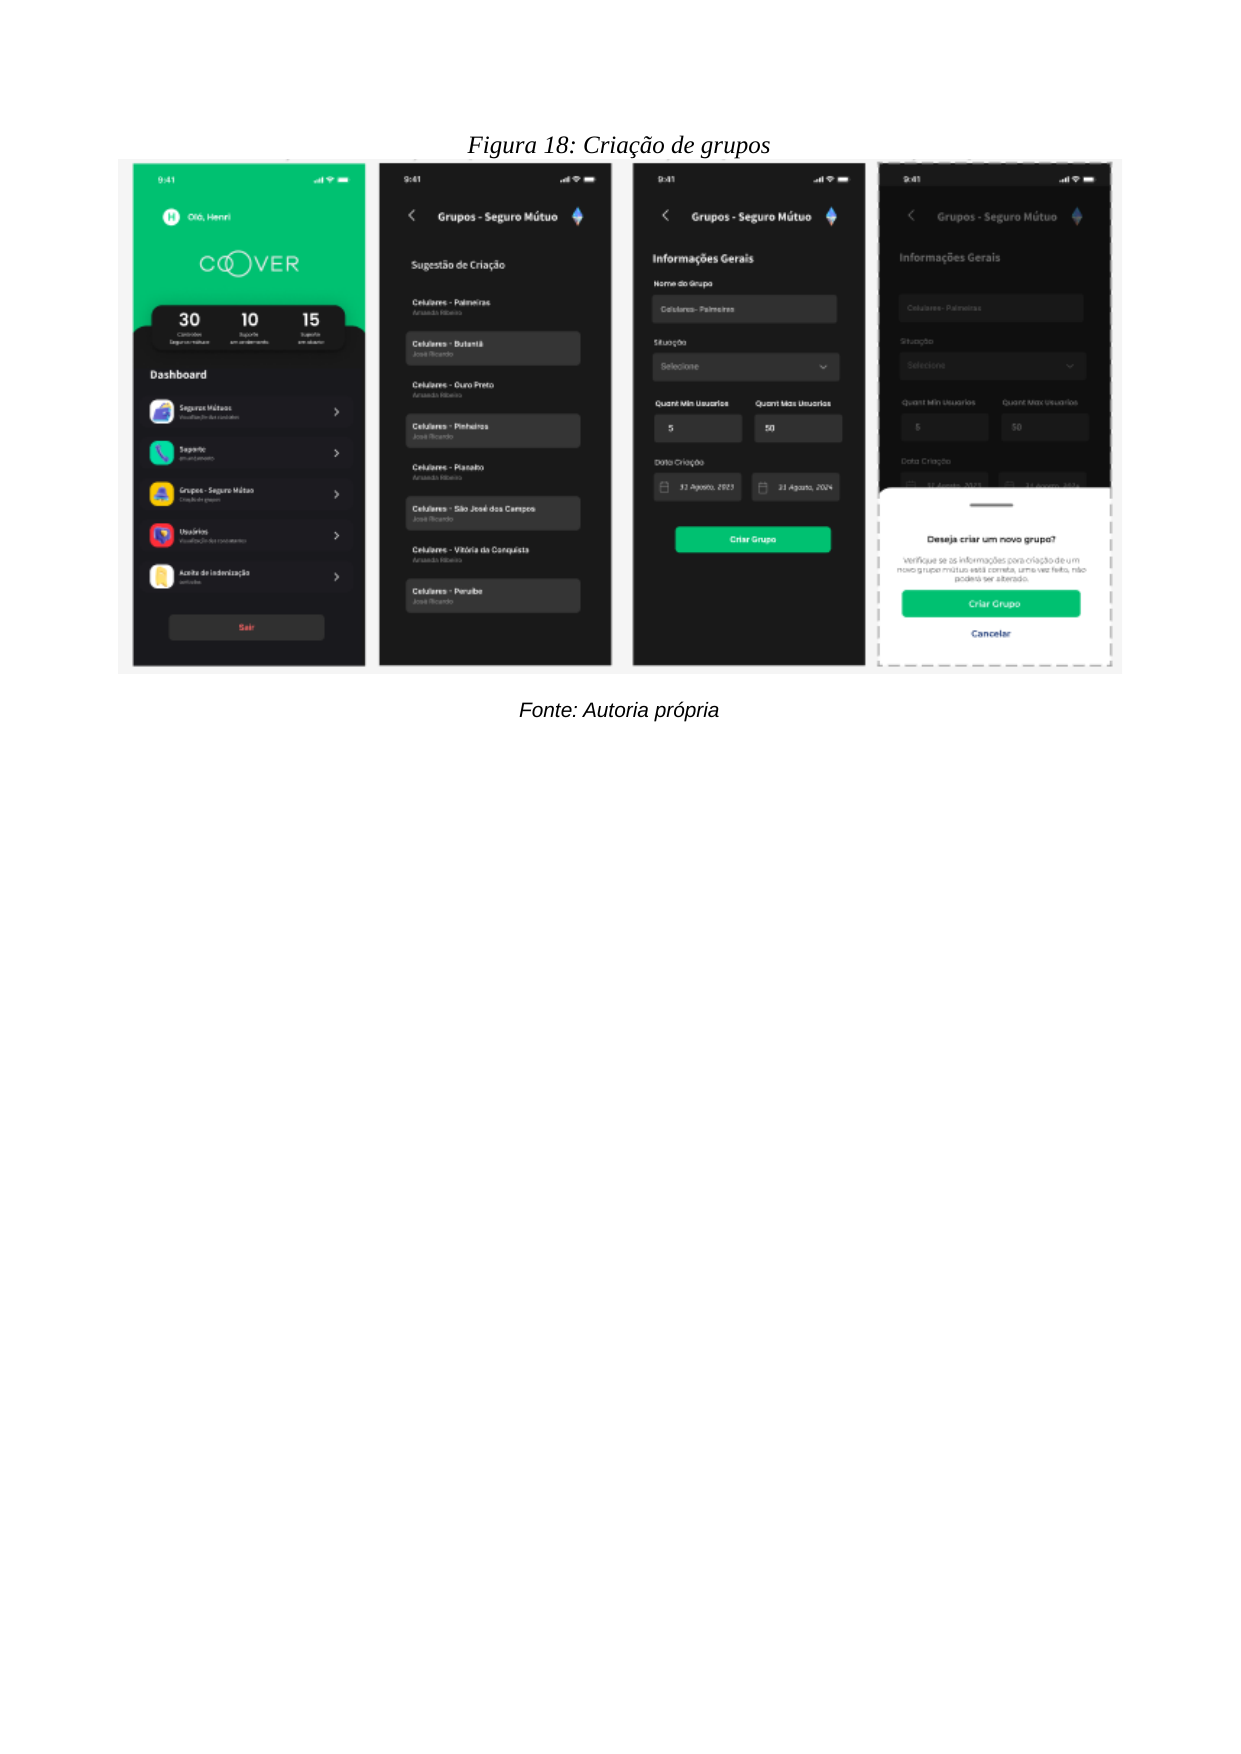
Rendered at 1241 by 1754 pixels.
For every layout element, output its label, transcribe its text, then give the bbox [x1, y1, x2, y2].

text Figura 18: Criação de grupos [118, 131, 1122, 159]
text [118, 118, 1122, 131]
picture [118, 159, 1123, 674]
text Fonte: Autoria própria [118, 674, 1122, 722]
